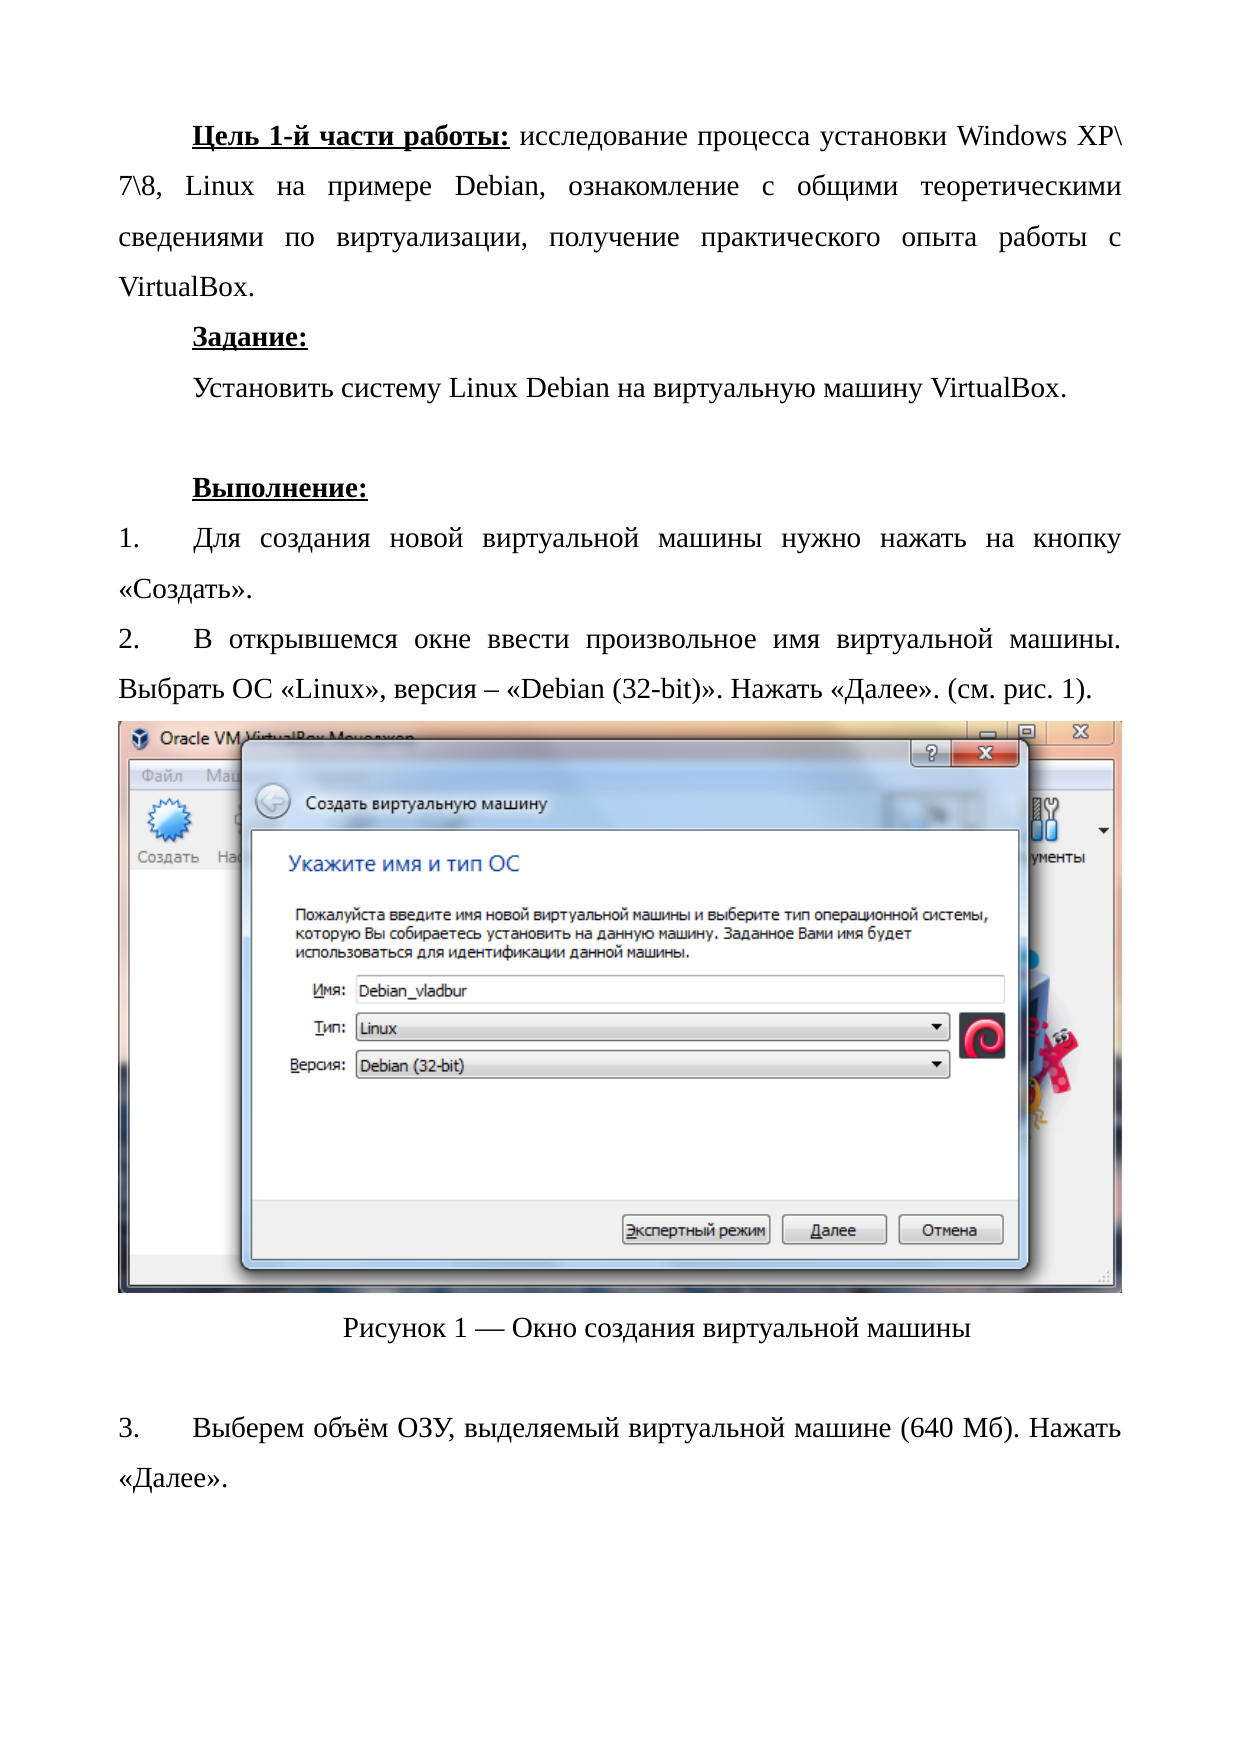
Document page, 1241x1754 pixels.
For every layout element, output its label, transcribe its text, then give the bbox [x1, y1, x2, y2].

text Установить систему Linux Debian на виртуальную машину VirtualBox. [118, 370, 1122, 403]
text Выполнение: [118, 470, 1122, 504]
text Рисунок 1 — Окно создания виртуальной машины [118, 1293, 1122, 1343]
list В открывшемся окне ввести произвольное имя виртуальной машины. Выбрать ОС «Linux», версия – «Debian (32-bit)». Нажать «Далее». (см. рис. 1). [118, 621, 1122, 705]
list Для создания новой виртуальной машины нужно нажать на кнопку «Создать». [118, 521, 1122, 604]
list 3. Выберем объём ОЗУ, выделяемый виртуальной машине (640 Мб). Нажать «Далее». [118, 1410, 1122, 1494]
text Задание: [118, 319, 1122, 353]
text Цель 1-й части работы: исследование процесса установки Windows XP\7\8, Linux на примере Debian, ознакомление с общими теоретическими сведениями по виртуализации, получение практического опыта работы с VirtualBox. [118, 118, 1122, 303]
